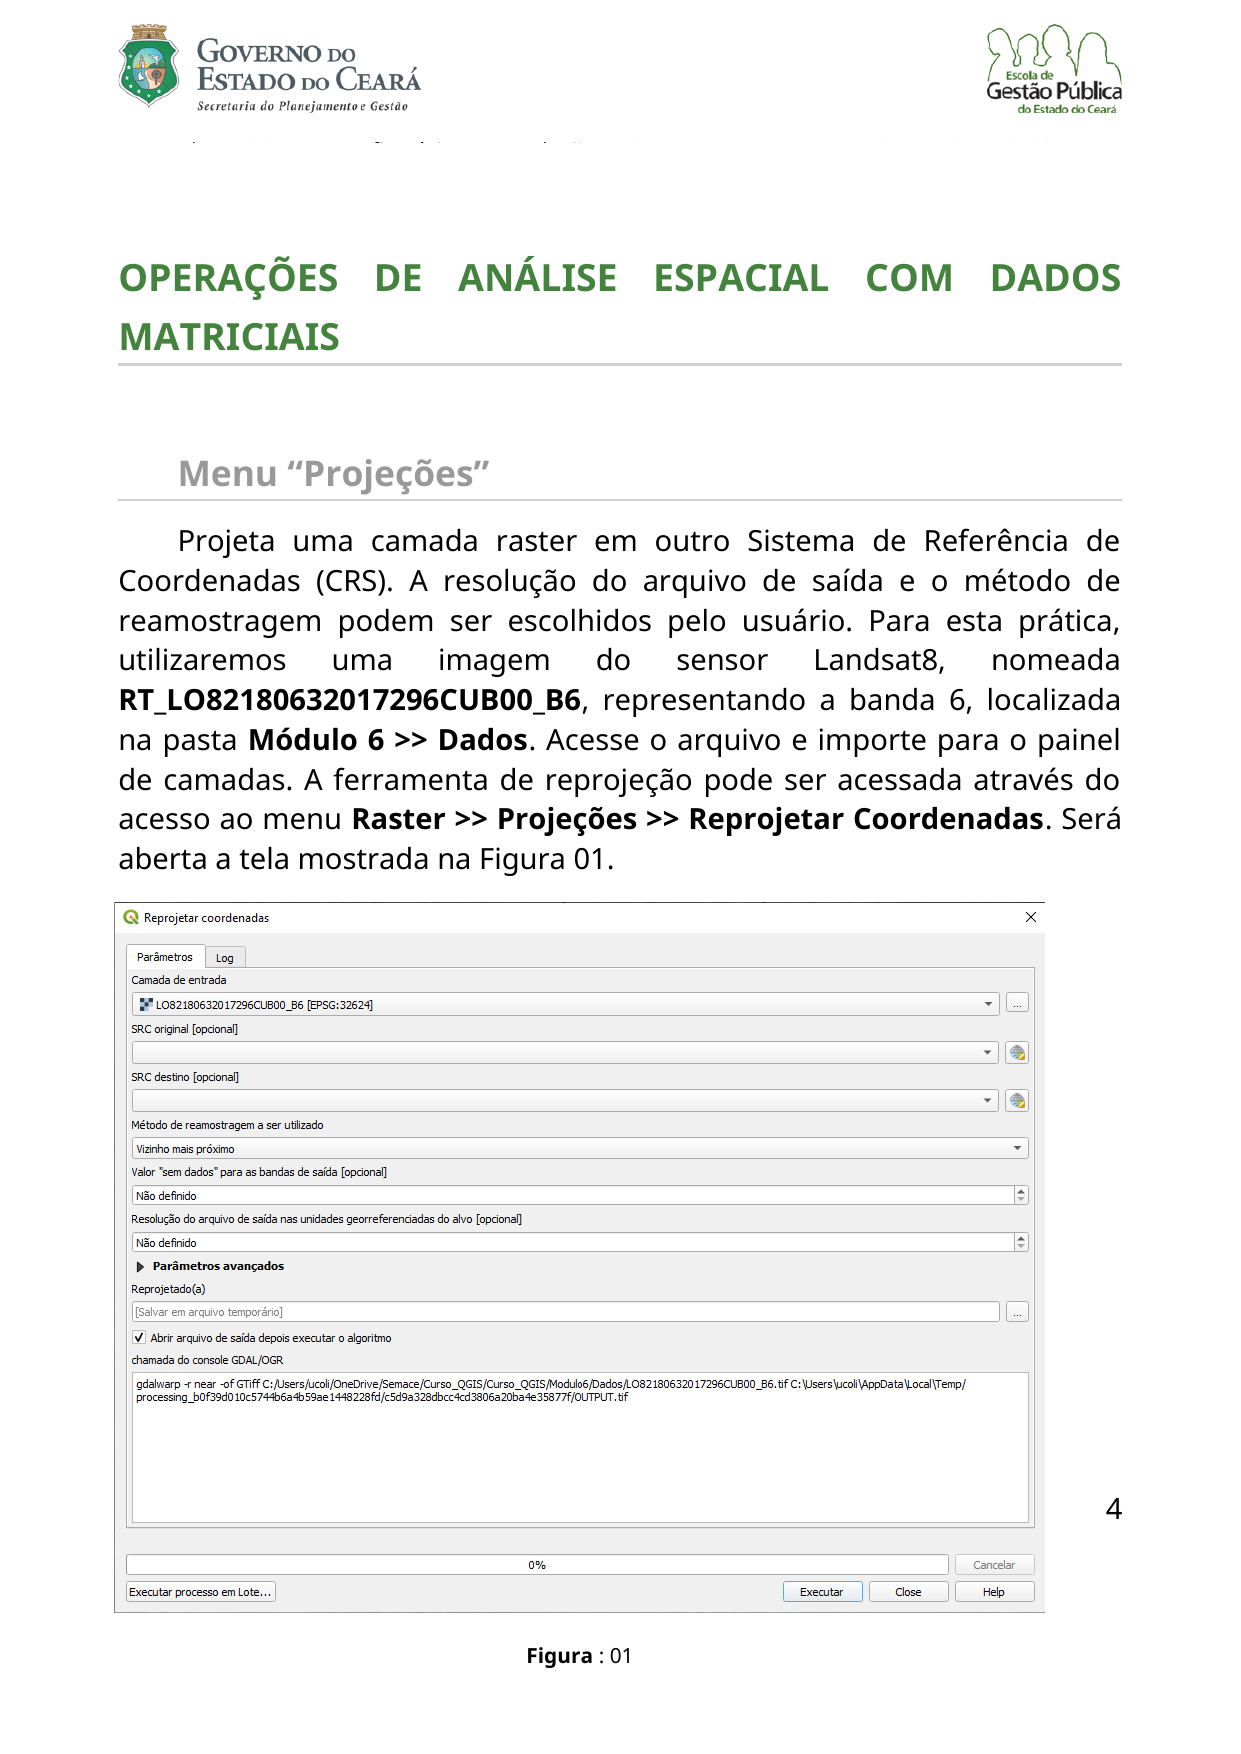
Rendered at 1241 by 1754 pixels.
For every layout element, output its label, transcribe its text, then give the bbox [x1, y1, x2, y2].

subtitle Menu “Projeções” [118, 448, 1122, 499]
picture [114, 902, 1045, 1613]
picture [118, 24, 1122, 113]
text Projeta uma camada raster em outro Sistema de Referência de Coordenadas (CRS). A resolução do arquivo de saída e o método de reamostragem podem ser escolhidos pelo usuário. Para esta prática, utilizaremos uma imagem do sensor Landsat8, nomeada RT_LO82180632017296CUB00_B6, representando a banda 6, localizada na pasta Módulo 6 >> Dados. Acesse o arquivo e importe para o painel de camadas. A ferramenta de reprojeção pode ser acessada através do acesso ao menu Raster >> Projeções >> Reprojetar Coordenadas. Será aberta a tela mostrada na Figura 01. [118, 521, 1122, 878]
subtitle OPERAÇÕES DE ANÁLISE ESPACIAL COM DADOS MATRICIAIS [118, 252, 1122, 363]
text Figura : 01 [114, 1613, 1045, 1670]
